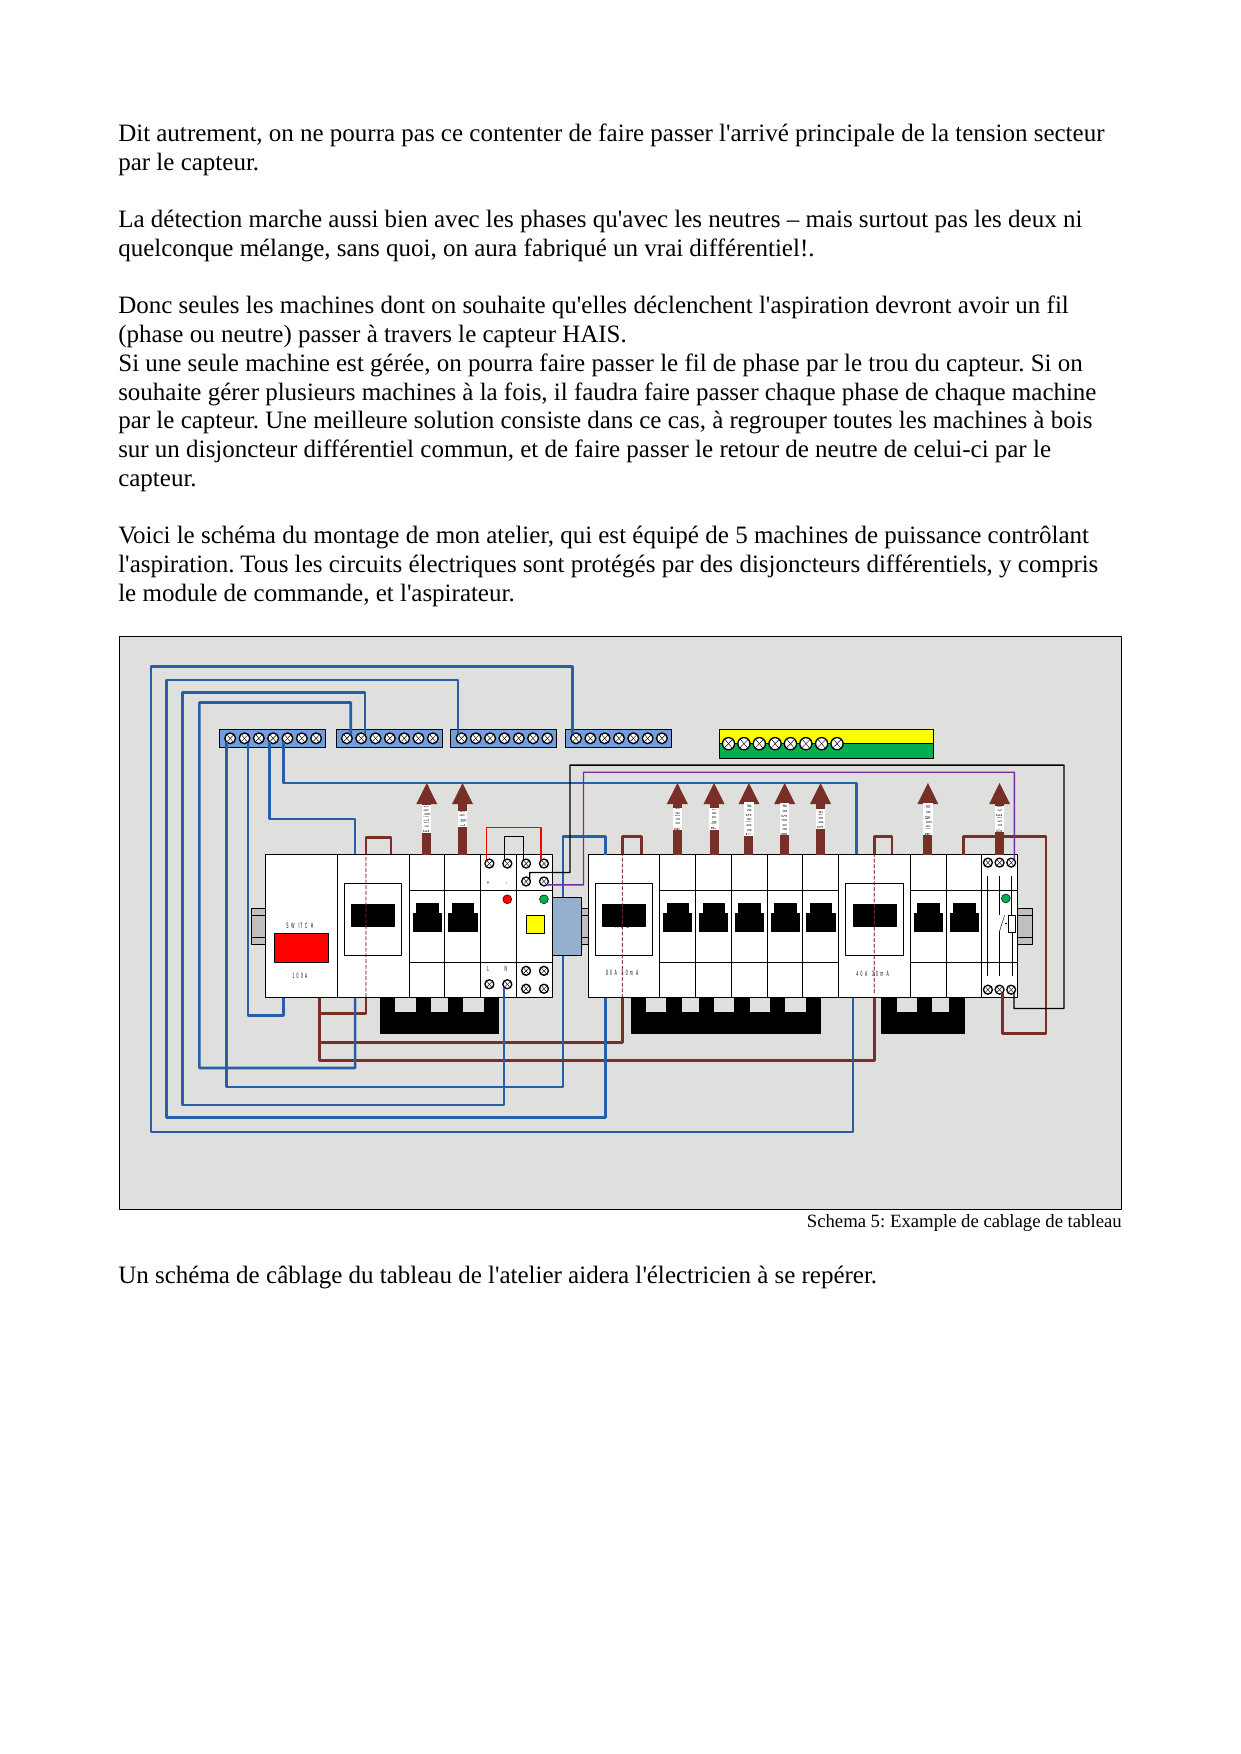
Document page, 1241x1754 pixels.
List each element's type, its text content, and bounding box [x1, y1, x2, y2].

text Dit autrement, on ne pourra pas ce contenter de faire passer l'arrivé principale de la tension secteur par le capteur. [118, 118, 1122, 176]
text Un schéma de câblage du tableau de l'atelier aidera l'électricien à se repérer. [118, 1260, 1122, 1288]
text La détection marche aussi bien avec les phases qu'avec les neutres – mais surtout pas les deux ni quelconque mélange, sans quoi, on aura fabriqué un vrai différentiel!. [118, 204, 1122, 262]
text Schema 5: Example de cablage de tableau [118, 636, 1122, 1231]
text Si une seule machine est gérée, on pourra faire passer le fil de phase par le trou du capteur. Si on souhaite gérer plusieurs machines à la fois, il faudra faire passer chaque phase de chaque machine par le capteur. Une meilleure solution consiste dans ce cas, à regrouper toutes les machines à bois sur un disjoncteur différentiel commun, et de faire passer le retour de neutre de celui-ci par le capteur. [118, 348, 1122, 492]
text Donc seules les machines dont on souhaite qu'elles déclenchent l'aspiration devront avoir un fil (phase ou neutre) passer à travers le capteur HAIS. [118, 291, 1122, 348]
text Voici le schéma du montage de mon atelier, qui est équipé de 5 machines de puissance contrôlant l'aspiration. Tous les circuits électriques sont protégés par des disjoncteurs différentiels, y compris le module de commande, et l'aspirateur. [118, 521, 1122, 607]
